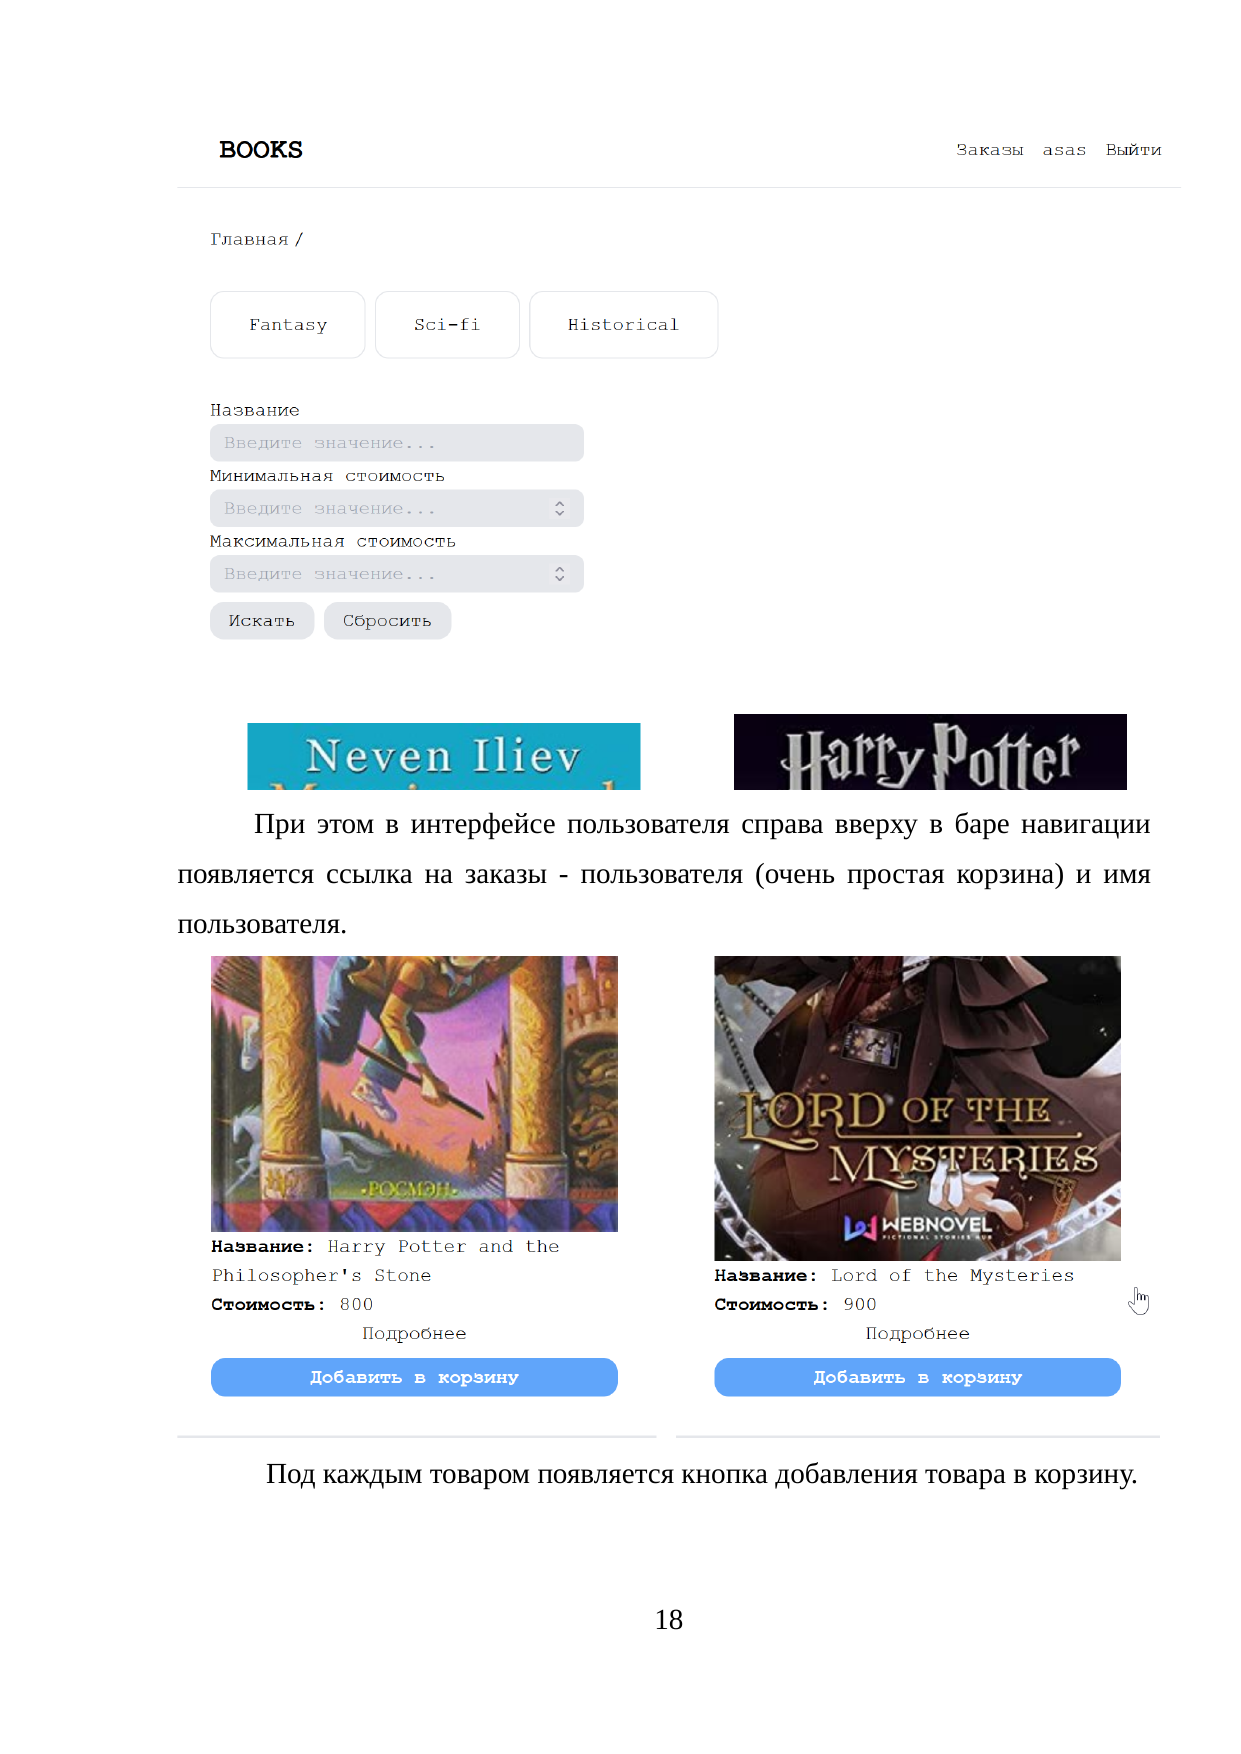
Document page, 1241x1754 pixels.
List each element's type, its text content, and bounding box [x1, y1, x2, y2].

text Под каждым товаром появляется кнопка добавления товара в корзину. [177, 1457, 1152, 1490]
text При этом в интерфейсе пользователя справа вверху в баре навигации появляется ссылка на заказы - пользователя (очень простая корзина) и имя пользователя. [177, 806, 1152, 940]
picture [177, 118, 1182, 790]
picture [177, 956, 1182, 1440]
